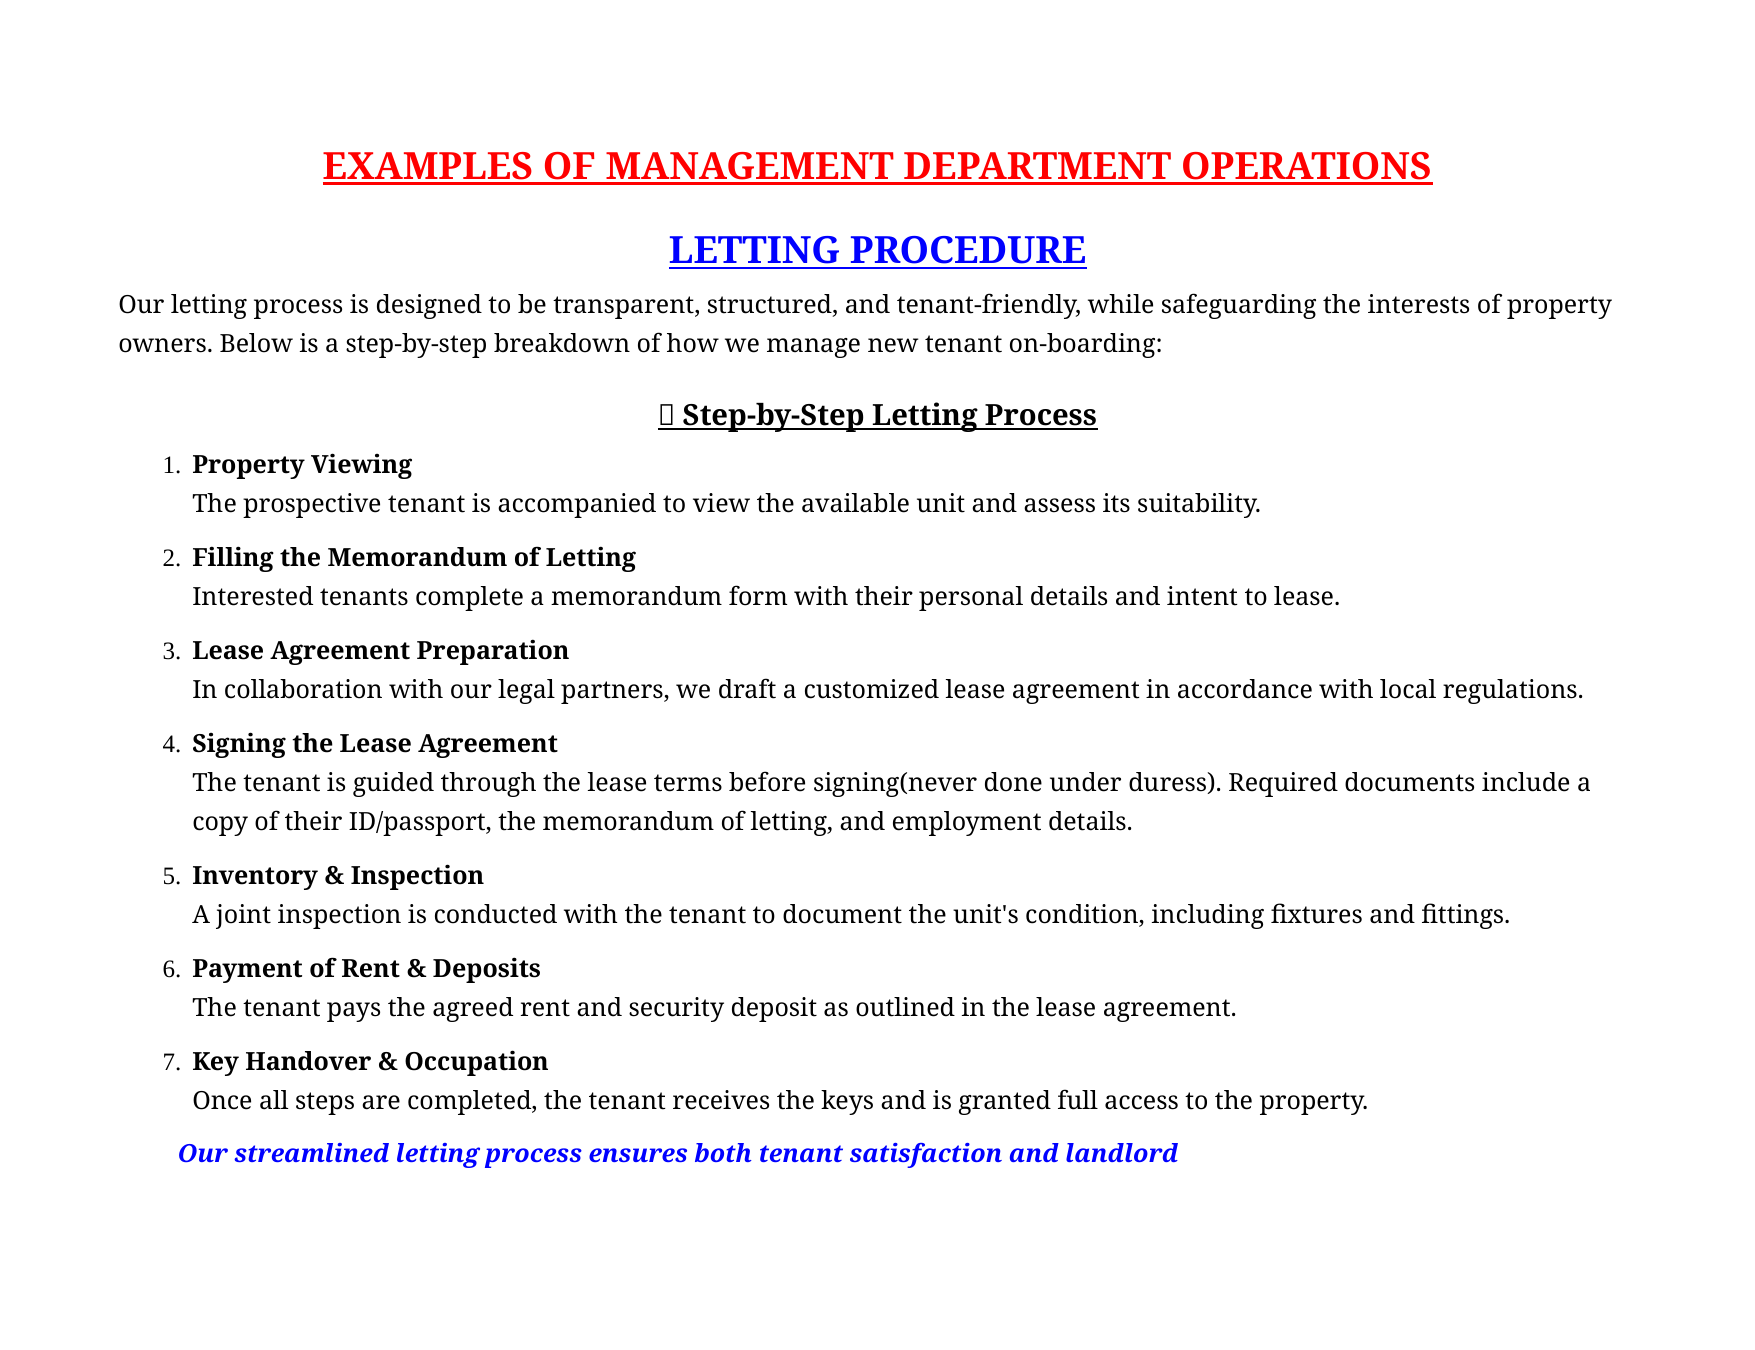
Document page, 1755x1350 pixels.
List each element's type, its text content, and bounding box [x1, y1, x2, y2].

subtitle EXAMPLES OF MANAGEMENT DEPARTMENT OPERATIONS [118, 139, 1637, 190]
list Payment of Rent & Deposits The tenant pays the agreed rent and security deposit as outlined in the lease agreement. [162, 950, 1637, 1023]
list Filling the Memorandum of Letting Interested tenants complete a memorandum form with their personal details and intent to lease. [162, 539, 1637, 613]
list Inventory & Inspection A joint inspection is conducted with the tenant to document the unit's condition, including fixtures and fittings. [162, 857, 1637, 931]
list Key Handover & Occupation Once all steps are completed, the tenant receives the keys and is granted full access to the property. [162, 1043, 1637, 1116]
subtitle LETTING PROCEDURE [118, 223, 1637, 274]
text Our letting process is designed to be transparent, structured, and tenant-friendly, while safeguarding the interests of property owners. Below is a step-by-step breakdown of how we manage new tenant on-boarding: [118, 287, 1637, 360]
list Lease Agreement Preparation In collaboration with our legal partners, we draft a customized lease agreement in accordance with local regulations. [162, 632, 1637, 706]
text Our streamlined letting process ensures both tenant satisfaction and landlord [177, 1136, 1578, 1170]
list Signing the Lease Agreement The tenant is guided through the lease terms before signing(never done under duress). Required documents include a copy of their ID/passport, the memorandum of letting, and employment details. [162, 725, 1637, 838]
list Property Viewing The prospective tenant is accompanied to view the available unit and assess its suitability. [162, 447, 1637, 520]
subtitle 🔹 Step-by-Step Letting Process [118, 394, 1637, 434]
